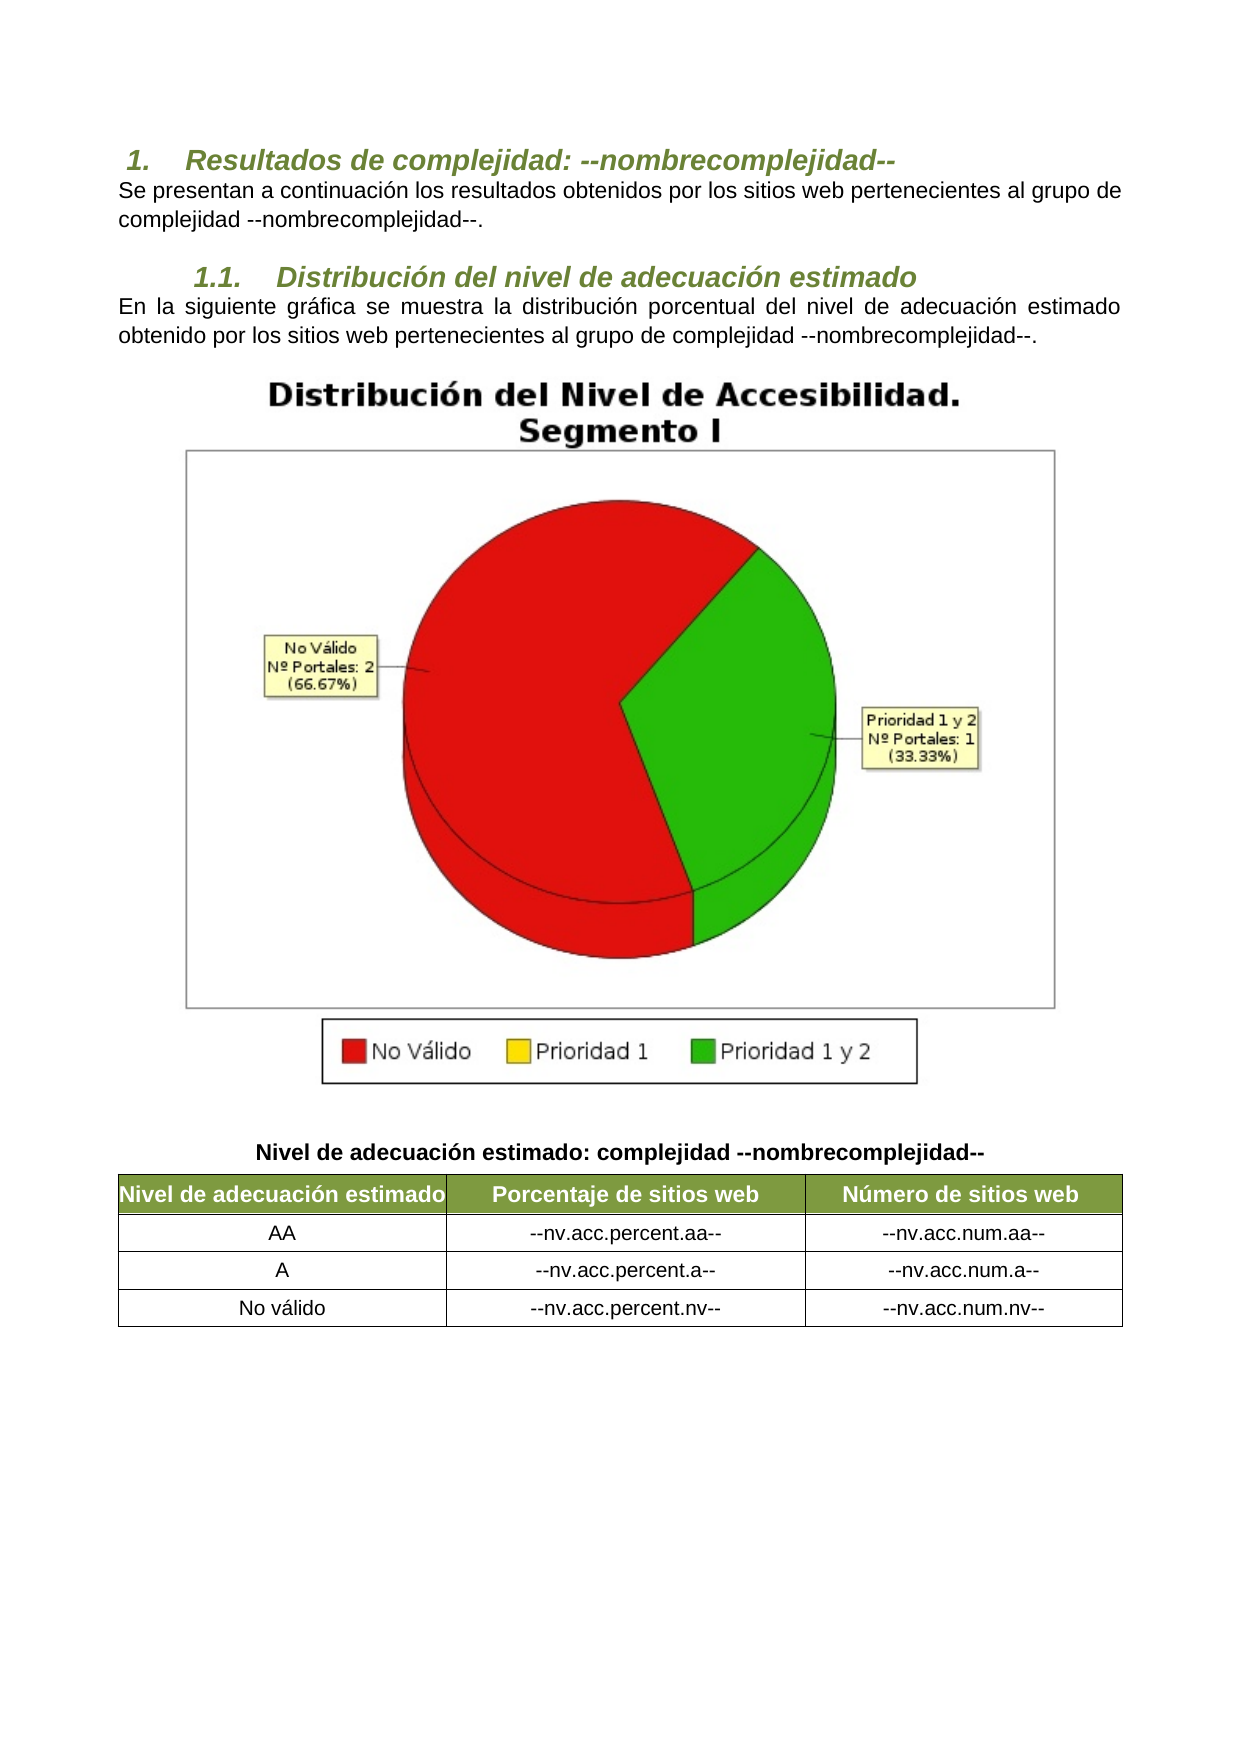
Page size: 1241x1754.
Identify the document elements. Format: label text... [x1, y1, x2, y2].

table_cell A [119, 1252, 446, 1288]
text Nivel de adecuación estimado: complejidad --nombrecomplejidad-- [118, 1139, 1122, 1166]
table_cell AA [119, 1215, 446, 1251]
table_cell --nv.acc.num.nv-- [806, 1290, 1122, 1326]
table_header Porcentaje de sitios web [447, 1175, 805, 1213]
table_cell No válido [119, 1290, 446, 1326]
table_header Número de sitios web [806, 1175, 1122, 1213]
text En la siguiente gráfica se muestra la distribución porcentual del nivel de adecuación estimado obtenido por los sitios web pertenecientes al grupo de complejidad --nombrecomplejidad--. [118, 293, 1122, 348]
subtitle Distribución del nivel de adecuación estimado [185, 259, 1122, 293]
text Se presentan a continuación los resultados obtenidos por los sitios web pertenecientes al grupo de complejidad --nombrecomplejidad--. [118, 177, 1122, 232]
table_header Nivel de adecuación estimado [119, 1175, 446, 1213]
table_cell --nv.acc.num.aa-- [806, 1215, 1122, 1251]
table_cell --nv.acc.percent.aa-- [447, 1215, 805, 1251]
table_cell --nv.acc.percent.nv-- [447, 1290, 805, 1326]
picture [178, 376, 1062, 1086]
subtitle Resultados de complejidad: --nombrecomplejidad-- [118, 143, 1122, 177]
table_cell --nv.acc.percent.a-- [447, 1252, 805, 1288]
table_cell --nv.acc.num.a-- [806, 1252, 1122, 1288]
